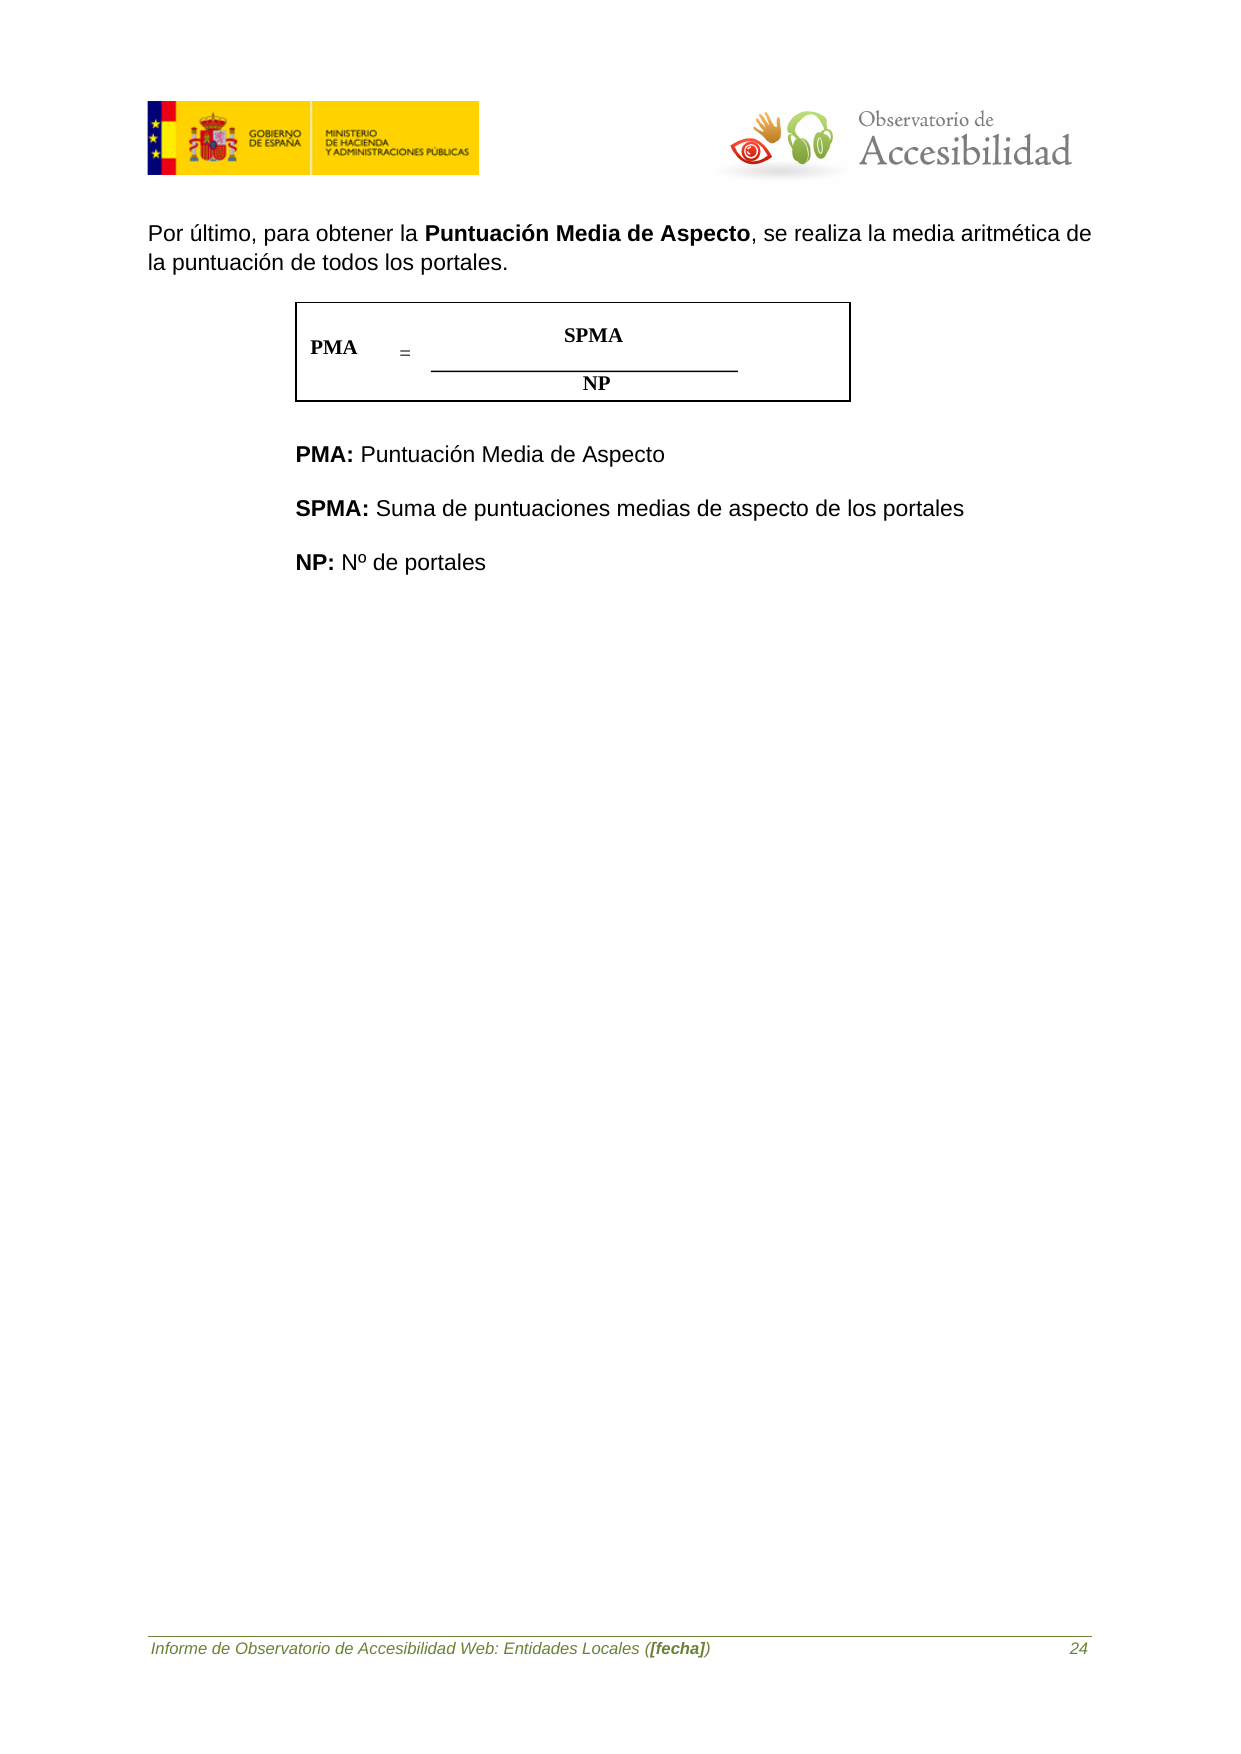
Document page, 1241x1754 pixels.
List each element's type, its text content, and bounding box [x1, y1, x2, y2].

picture [710, 102, 1086, 185]
text PMA: Puntuación Media de Aspecto [295, 441, 1092, 467]
text NP: Nº de portales [295, 549, 1092, 575]
text SPMA: Suma de puntuaciones medias de aspecto de los portales [295, 495, 1092, 521]
picture [147, 101, 479, 175]
text Por último, para obtener la Puntuación Media de Aspecto, se realiza la media aritmética de la puntuación de todos los portales. [148, 220, 1092, 275]
